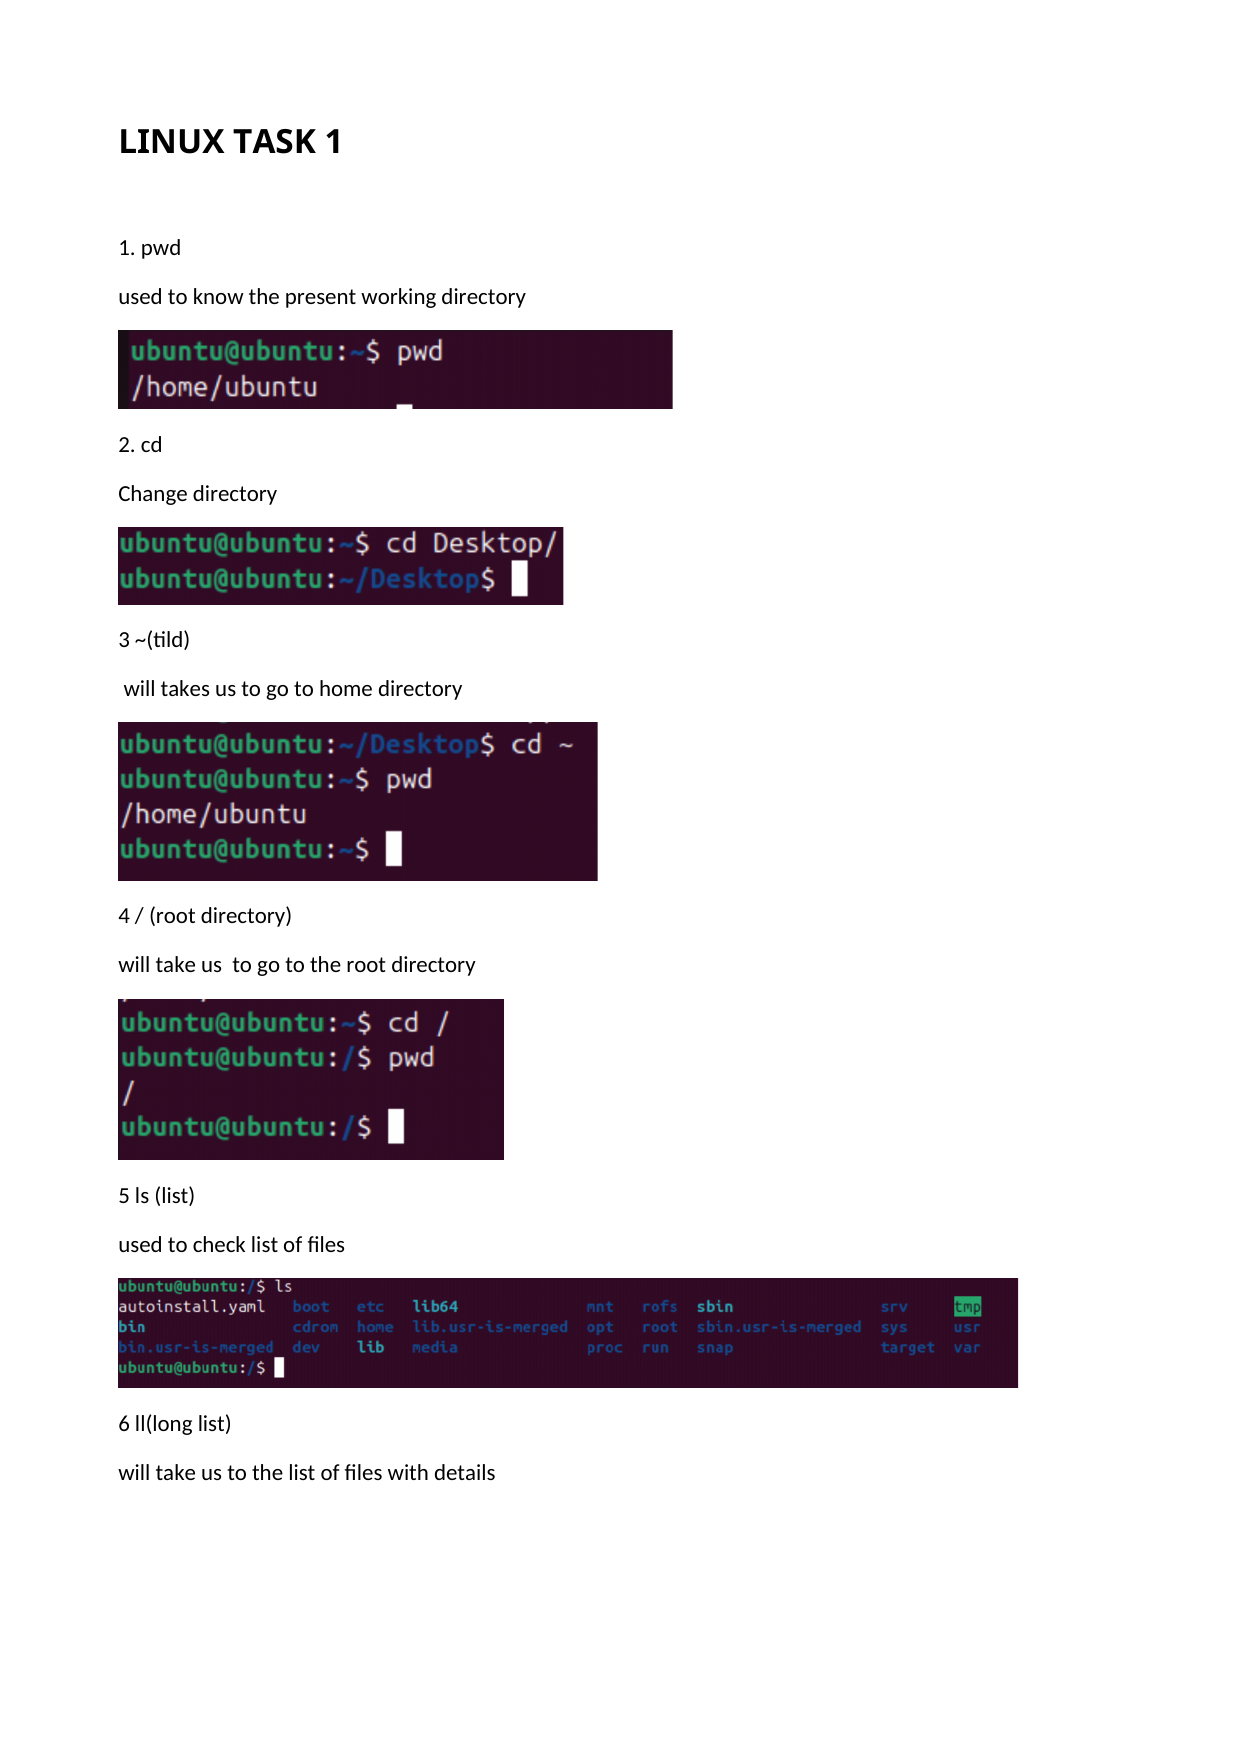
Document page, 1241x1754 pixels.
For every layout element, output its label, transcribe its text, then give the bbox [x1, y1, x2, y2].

text 6 ll(long list) [118, 1409, 1122, 1437]
text 3 ~(tild) [118, 625, 1122, 653]
text will take us to go to the root directory [118, 950, 1122, 978]
text will takes us to go to home directory [118, 674, 1122, 702]
text 1. pwd [118, 233, 1122, 261]
text 5 ls (list) [118, 1181, 1122, 1209]
text Change directory [118, 479, 1122, 507]
text used to know the present working directory [118, 282, 1122, 310]
text 2. cd [118, 430, 1122, 458]
text 4 / (root directory) [118, 901, 1122, 929]
text LINUX TASK 1 [118, 118, 1122, 163]
text used to check list of files [118, 1230, 1122, 1258]
text will take us to the list of files with details [118, 1458, 1122, 1486]
